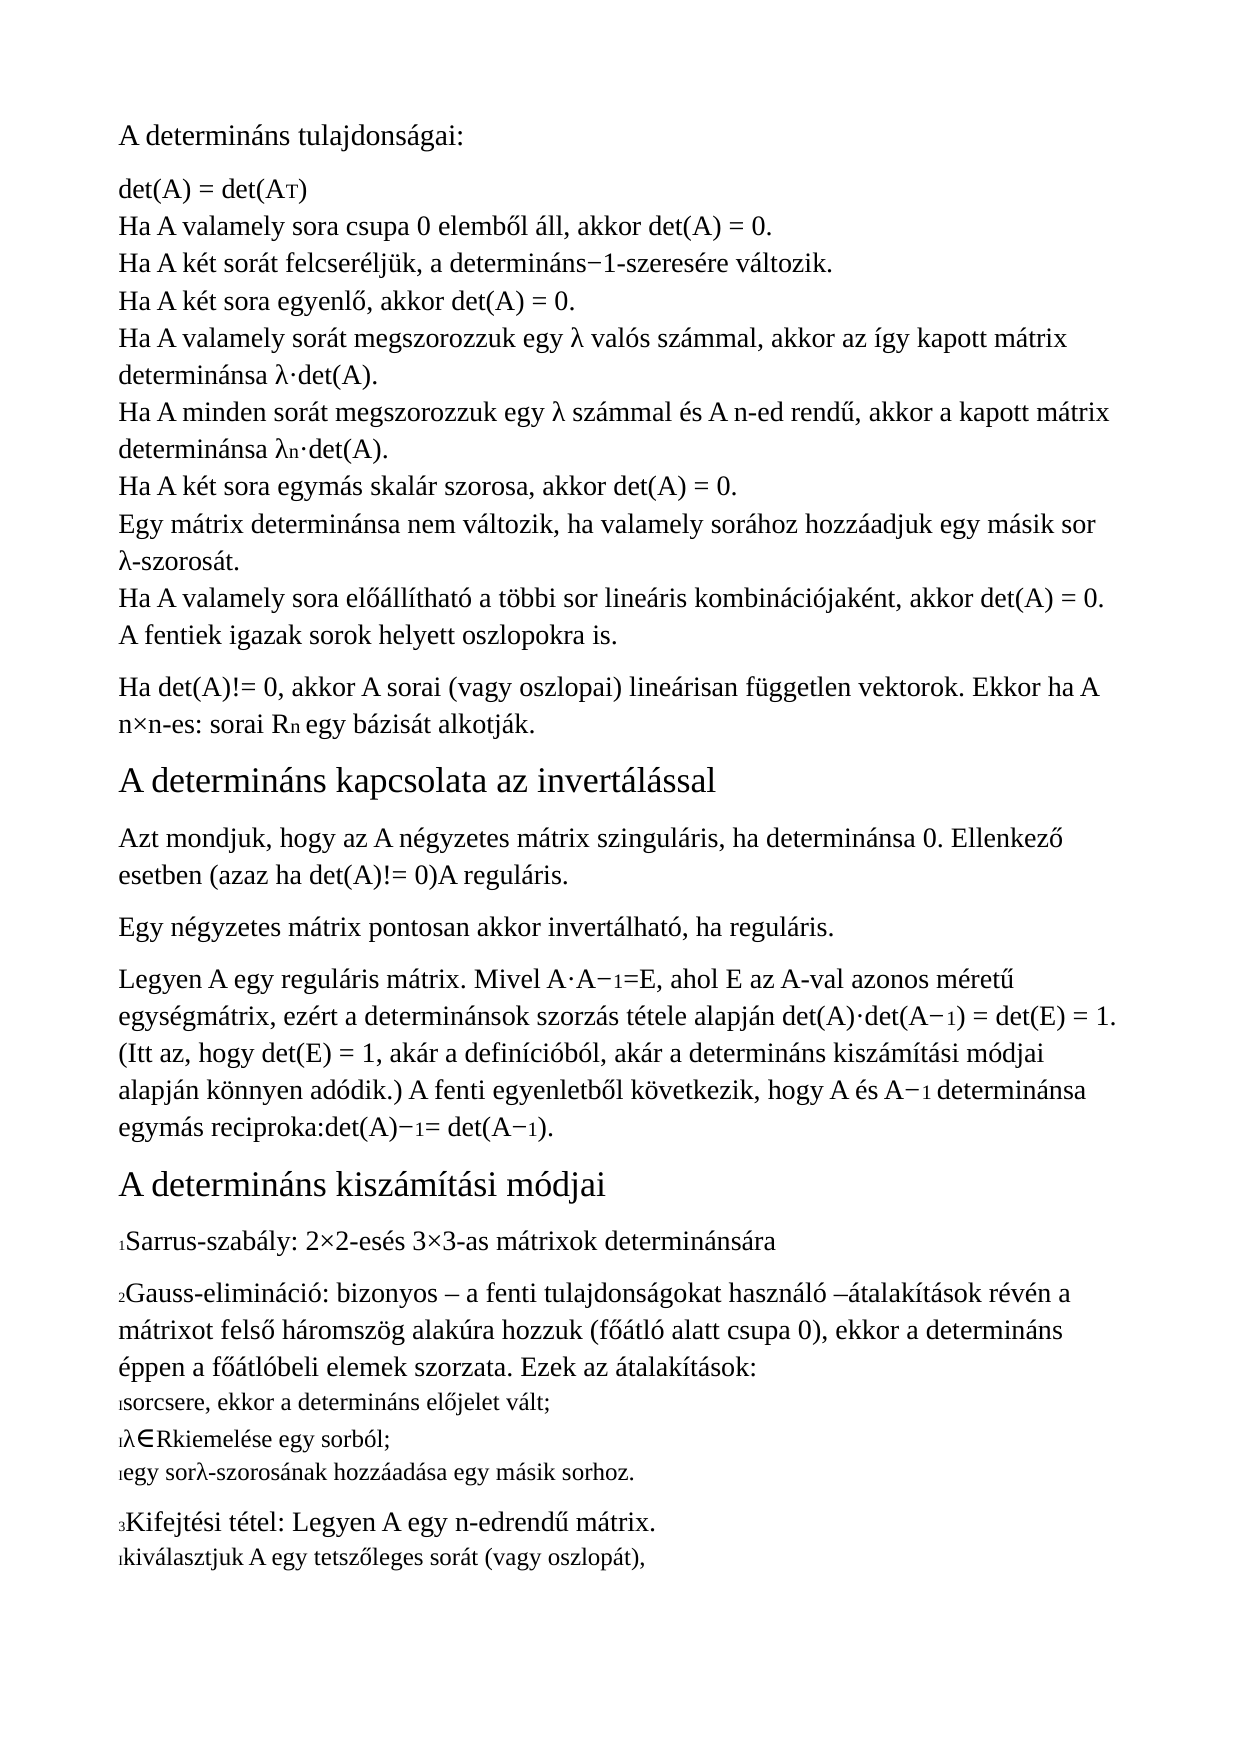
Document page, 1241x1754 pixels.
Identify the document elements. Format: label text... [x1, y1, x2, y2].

text A determináns kapcsolata az invertálással [118, 759, 1122, 800]
text 1Sarrus-szabály: 2×2-esés 3×3-as mátrixok determinánsára [118, 1224, 1122, 1257]
text 3Kifejtési tétel: Legyen A egy n-edrendű mátrix. Ikiválasztjuk A egy tetszőleges sorát (vagy oszlopát), [118, 1505, 1122, 1570]
text Egy négyzetes mátrix pontosan akkor invertálható, ha reguláris. [118, 910, 1122, 942]
text Ha det(A)!= 0, akkor A sorai (vagy oszlopai) lineárisan független vektorok. Ekkor ha A n×n-es: sorai Rn egy bázisát alkotják. [118, 670, 1122, 739]
text Azt mondjuk, hogy az A négyzetes mátrix szinguláris, ha determinánsa 0. Ellenkező esetben (azaz ha det(A)!= 0)A reguláris. [118, 821, 1122, 891]
text Legyen A egy reguláris mátrix. Mivel A·A−1=E, ahol E az A-val azonos méretű egységmátrix, ezért a determinánsok szorzás tétele alapján det(A)·det(A−1) = det(E) = 1.(Itt az, hogy det(E) = 1, akár a definícióból, akár a determináns kiszámítási módjai alapján könnyen adódik.) A fenti egyenletből következik, hogy A és A−1 determinánsa egymás reciproka:det(A)−1= det(A−1). [118, 962, 1122, 1143]
text A determináns tulajdonságai: [118, 118, 1122, 152]
text 2Gauss-elimináció: bizonyos – a fenti tulajdonságokat használó –átalakítások révén a mátrixot felső háromszög alakúra hozzuk (főátló alatt csupa 0), ekkor a determináns éppen a főátlóbeli elemek szorzata. Ezek az átalakítások: Isorcsere, ekkor a determináns előjelet vált; Iλ∈Rkiemelése egy sorból; Iegy sorλ-szorosának hozzáadása egy másik sorhoz. [118, 1276, 1122, 1486]
text det(A) = det(AT) Ha A valamely sora csupa 0 elemből áll, akkor det(A) = 0. Ha A két sorát felcseréljük, a determináns−1-szeresére változik. Ha A két sora egyenlő, akkor det(A) = 0. Ha A valamely sorát megszorozzuk egy λ valós számmal, akkor az így kapott mátrix determinánsa λ·det(A). Ha A minden sorát megszorozzuk egy λ számmal és A n-ed rendű, akkor a kapott mátrix determinánsa λn·det(A). Ha A két sora egymás skalár szorosa, akkor det(A) = 0. Egy mátrix determinánsa nem változik, ha valamely sorához hozzáadjuk egy másik sor λ-szorosát. Ha A valamely sora előállítható a többi sor lineáris kombinációjaként, akkor det(A) = 0. A fentiek igazak sorok helyett oszlopokra is. [118, 172, 1122, 651]
text A determináns kiszámítási módjai [118, 1162, 1122, 1204]
